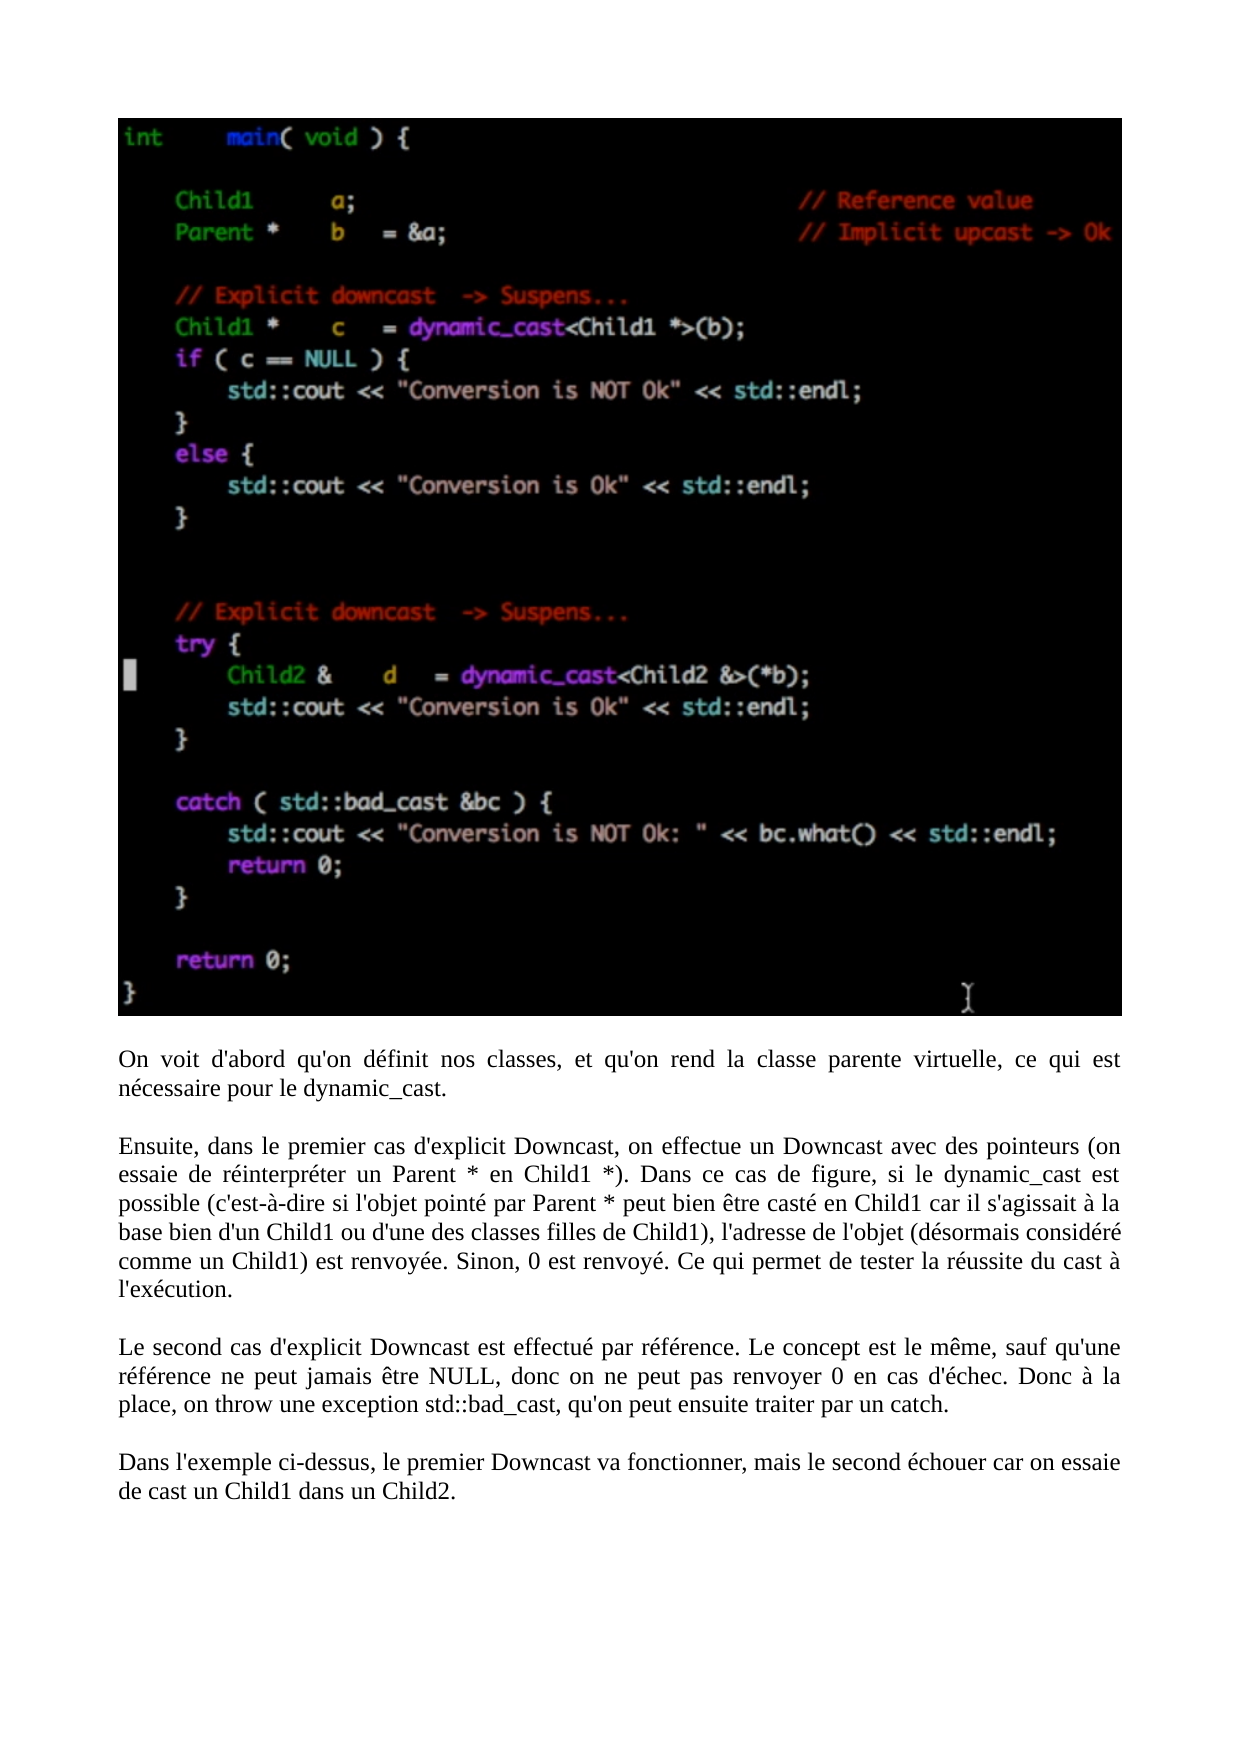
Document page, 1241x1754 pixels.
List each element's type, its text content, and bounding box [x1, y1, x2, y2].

text Dans l'exemple ci-dessus, le premier Downcast va fonctionner, mais le second échouer car on essaie de cast un Child1 dans un Child2. [118, 1447, 1122, 1504]
text Le second cas d'explicit Downcast est effectué par référence. Le concept est le même, sauf qu'une référence ne peut jamais être NULL, donc on ne peut pas renvoyer 0 en cas d'échec. Donc à la place, on throw une exception std::bad_cast, qu'on peut ensuite traiter par un catch. [118, 1332, 1122, 1418]
text Ensuite, dans le premier cas d'explicit Downcast, on effectue un Downcast avec des pointeurs (on essaie de réinterpréter un Parent * en Child1 *). Dans ce cas de figure, si le dynamic_cast est possible (c'est-à-dire si l'objet pointé par Parent * peut bien être casté en Child1 car il s'agissait à la base bien d'un Child1 ou d'une des classes filles de Child1), l'adresse de l'objet (désormais considéré comme un Child1) est renvoyée. Sinon, 0 est renvoyé. Ce qui permet de tester la réussite du cast à l'exécution. [118, 1131, 1122, 1303]
text On voit d'abord qu'on définit nos classes, et qu'on rend la classe parente virtuelle, ce qui est nécessaire pour le dynamic_cast. [118, 1044, 1122, 1102]
